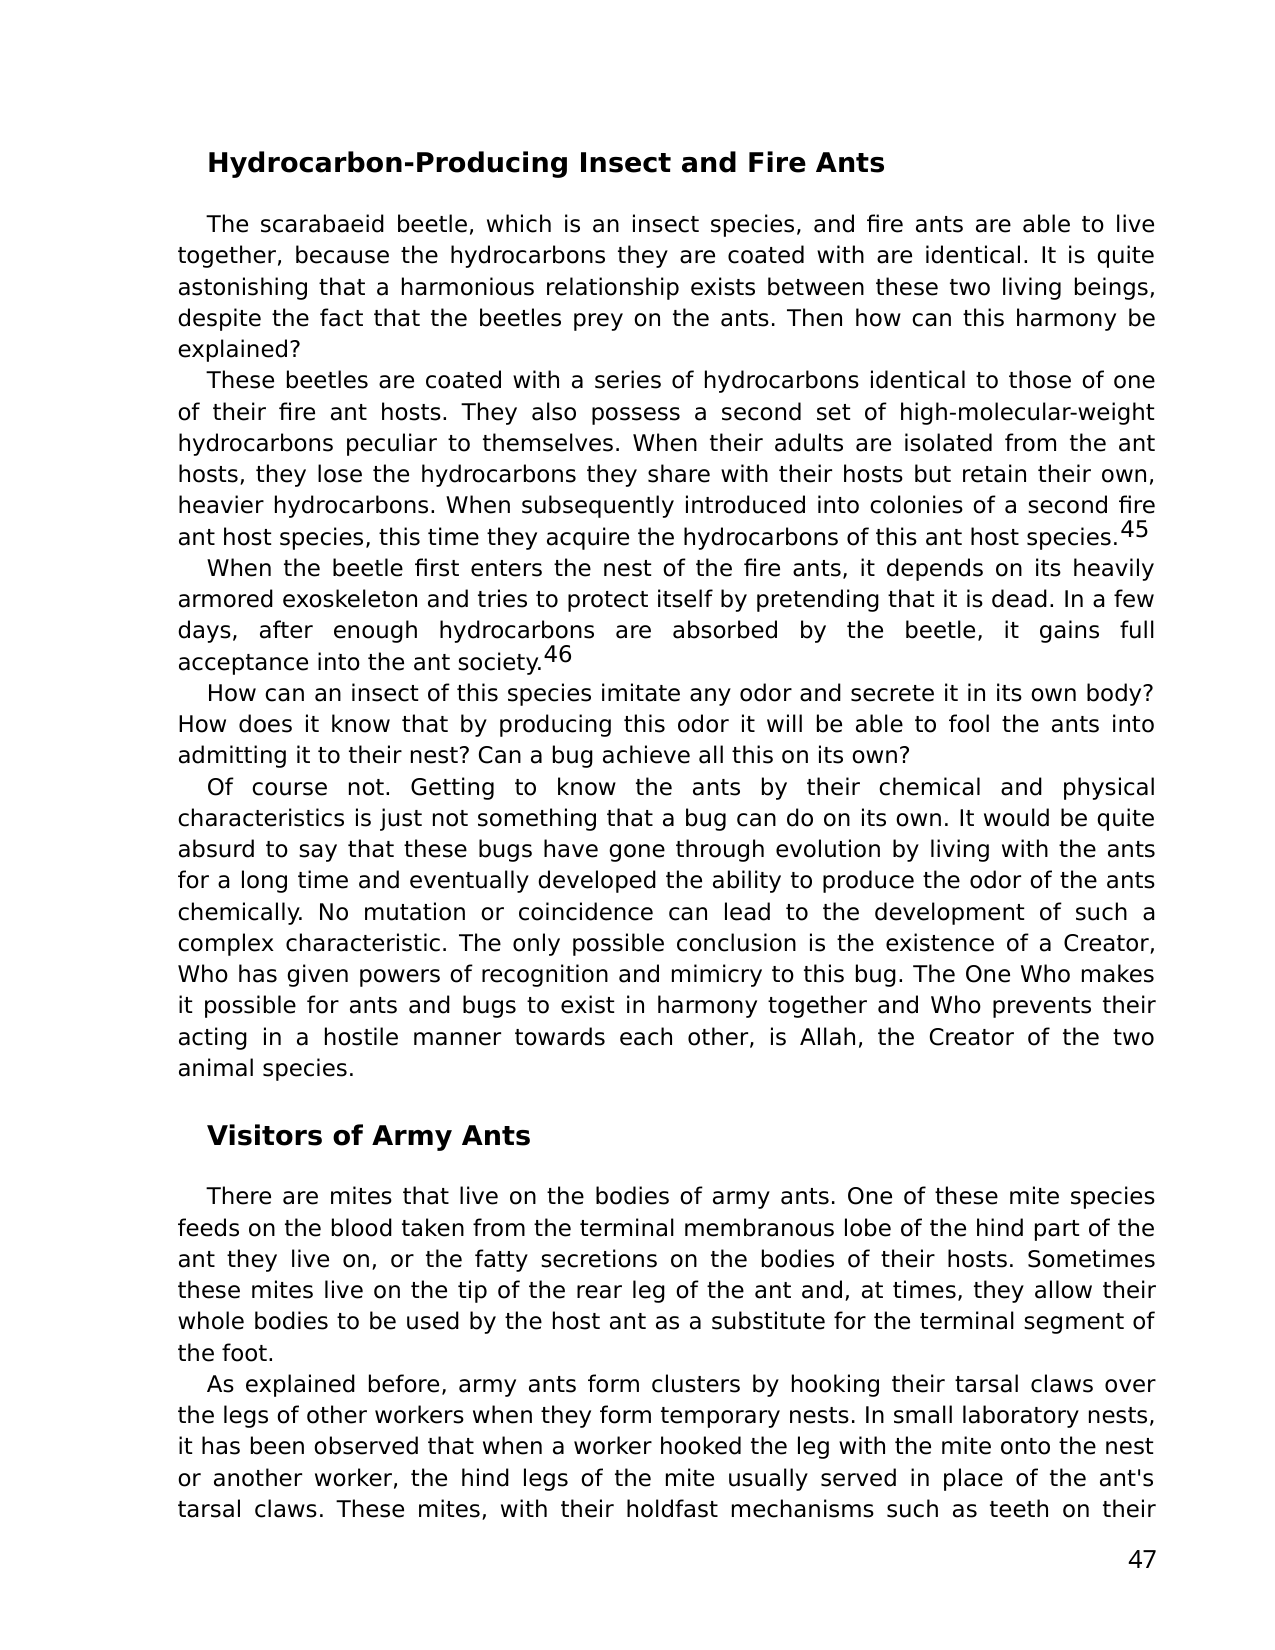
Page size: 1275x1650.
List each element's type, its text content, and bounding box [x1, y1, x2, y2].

text Visitors of Army Ants [177, 1120, 1157, 1152]
text These beetles are coated with a series of hydrocarbons identical to those of one of their fire ant hosts. They also possess a second set of high-molecular-weight hydrocarbons peculiar to themselves. When their adults are isolated from the ant hosts, they lose the hydrocarbons they share with their hosts but retain their own, heavier hydrocarbons. When subsequently introduced into colonies of a second fire ant host species, this time they acquire the hydrocarbons of this ant host species.45 [177, 364, 1157, 551]
text Hydrocarbon-Producing Insect and Fire Ants [177, 148, 1157, 179]
text There are mites that live on the bodies of army ants. One of these mite species feeds on the blood taken from the terminal membranous lobe of the hind part of the ant they live on, or the fatty secretions on the bodies of their hosts. Sometimes these mites live on the tip of the rear leg of the ant and, at times, they allow their whole bodies to be used by the host ant as a substitute for the terminal segment of the foot. [177, 1180, 1157, 1367]
text How can an insect of this species imitate any odor and secrete it in its own body? How does it know that by producing this odor it will be able to fool the ants into admitting it to their nest? Can a bug achieve all this on its own? [177, 676, 1157, 770]
text Of course not. Getting to know the ants by their chemical and physical characteristics is just not something that a bug can do on its own. It would be quite absurd to say that these bugs have gone through evolution by living with the ants for a long time and eventually developed the ability to produce the odor of the ants chemically. No mutation or coincidence can lead to the development of such a complex characteristic. The only possible conclusion is the existence of a Creator, Who has given powers of recognition and mimicry to this bug. The One Who makes it possible for ants and bugs to exist in harmony together and Who prevents their acting in a hostile manner towards each other, is Allah, the Creator of the two animal species. [177, 770, 1157, 1082]
text The scarabaeid beetle, which is an insect species, and fire ants are able to live together, because the hydrocarbons they are coated with are identical. It is quite astonishing that a harmonious relationship exists between these two living beings, despite the fact that the beetles prey on the ants. Then how can this harmony be explained? [177, 207, 1157, 364]
text As explained before, army ants form clusters by hooking their tarsal claws over the legs of other workers when they form temporary nests. In small laboratory nests, it has been observed that when a worker hooked the leg with the mite onto the nest or another worker, the hind legs of the mite usually served in place of the ant's tarsal claws. These mites, with their holdfast mechanisms such as teeth on their [177, 1367, 1157, 1523]
text When the beetle first enters the nest of the fire ants, it depends on its heavily armored exoskeleton and tries to protect itself by pretending that it is dead. In a few days, after enough hydrocarbons are absorbed by the beetle, it gains full acceptance into the ant society.46 [177, 551, 1157, 676]
